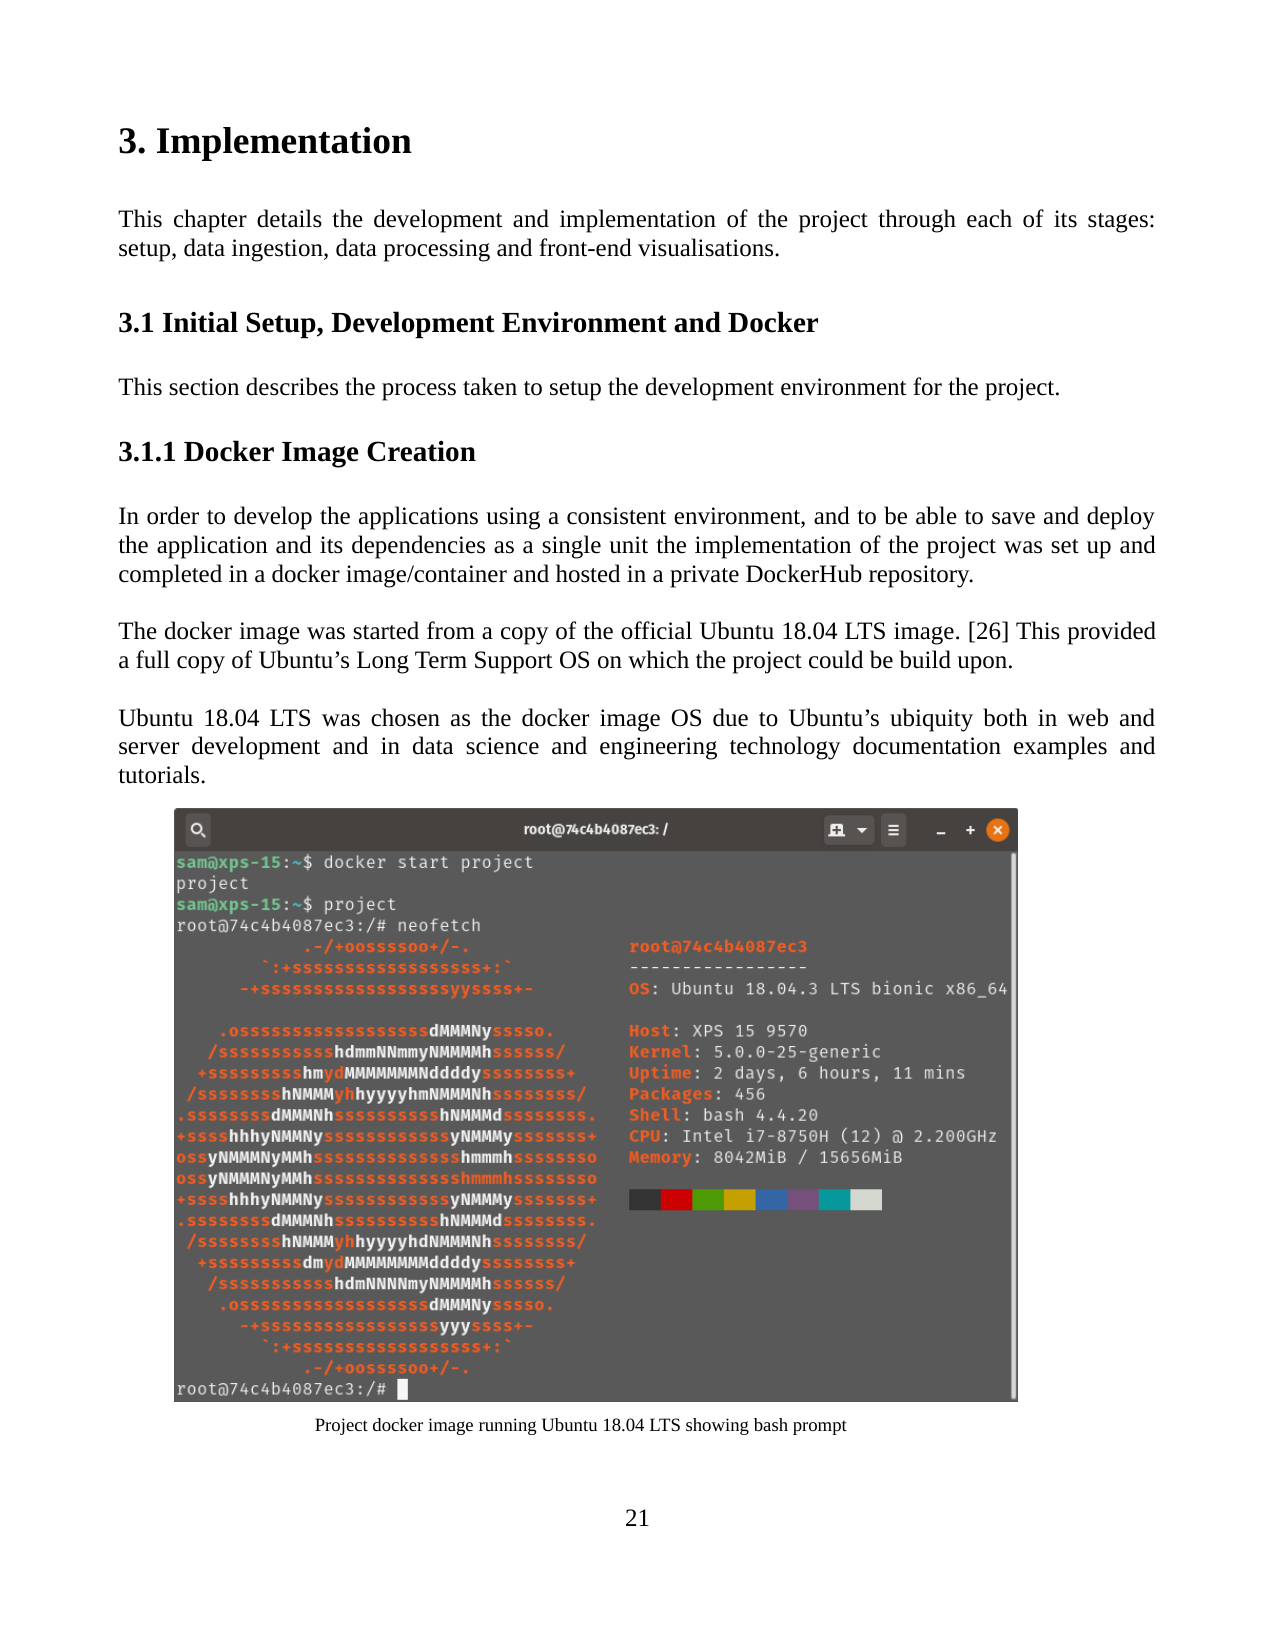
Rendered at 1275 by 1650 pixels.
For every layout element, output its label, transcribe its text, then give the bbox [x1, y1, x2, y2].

text The docker image was started from a copy of the official Ubuntu 18.04 LTS image. [26] This provided a full copy of Ubuntu’s Long Term Support OS on which the project could be build upon. [118, 616, 1157, 674]
text Ubuntu 18.04 LTS was chosen as the docker image OS due to Ubuntu’s ubiquity both in web and server development and in data science and engineering technology documentation examples and tutorials. [118, 703, 1157, 789]
text This section describes the process taken to setup the development environment for the project. [118, 372, 1157, 401]
text 3.1.1 Docker Image Creation [118, 434, 1157, 468]
text Project docker image running Ubuntu 18.04 LTS showing bash prompt [118, 1414, 1157, 1436]
text 3.1 Initial Setup, Development Environment and Docker [118, 305, 1157, 338]
text 3. Implementation [118, 118, 1157, 161]
picture [174, 808, 1018, 1402]
text This chapter details the development and implementation of the project through each of its stages: setup, data ingestion, data processing and front-end visualisations. [118, 204, 1157, 262]
text In order to develop the applications using a consistent environment, and to be able to save and deploy the application and its dependencies as a single unit the implementation of the project was set up and completed in a docker image/container and hosted in a private DockerHub repository. [118, 501, 1157, 588]
